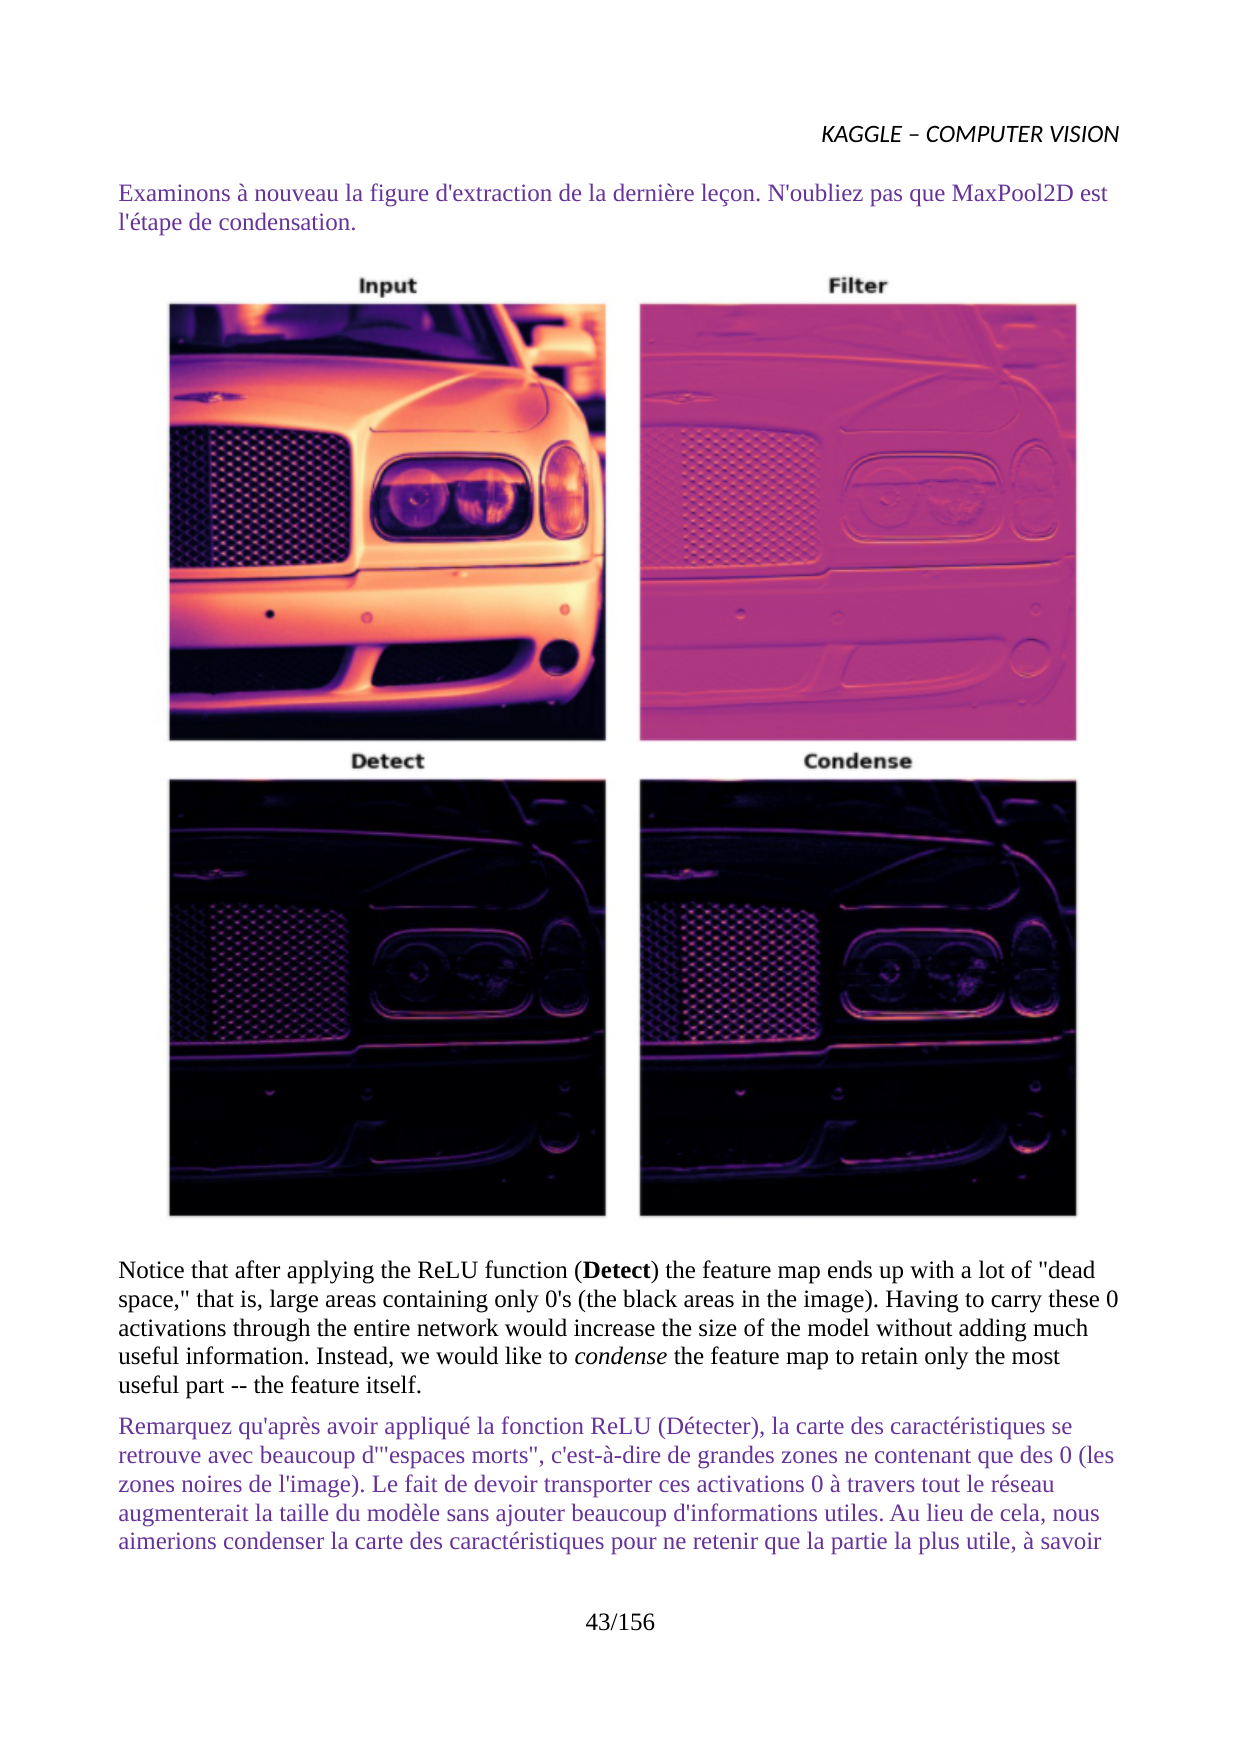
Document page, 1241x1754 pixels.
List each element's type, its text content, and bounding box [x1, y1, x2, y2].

text Notice that after applying the ReLU function (Detect) the feature map ends up with a lot of "dead space," that is, large areas containing only 0's (the black areas in the image). Having to carry these 0 activations through the entire network would increase the size of the model without adding much useful information. Instead, we would like to condense the feature map to retain only the most useful part -- the feature itself. [118, 248, 1122, 1399]
text Remarquez qu'après avoir appliqué la fonction ReLU (Détecter), la carte des caractéristiques se retrouve avec beaucoup d'"espaces morts", c'est-à-dire de grandes zones ne contenant que des 0 (les zones noires de l'image). Le fait de devoir transporter ces activations 0 à travers tout le réseau augmenterait la taille du modèle sans ajouter beaucoup d'informations utiles. Au lieu de cela, nous aimerions condenser la carte des caractéristiques pour ne retenir que la partie la plus utile, à savoir [118, 1411, 1122, 1555]
text Examinons à nouveau la figure d'extraction de la dernière leçon. N'oubliez pas que MaxPool2D est l'étape de condensation. [118, 178, 1122, 236]
picture [148, 248, 1092, 1227]
